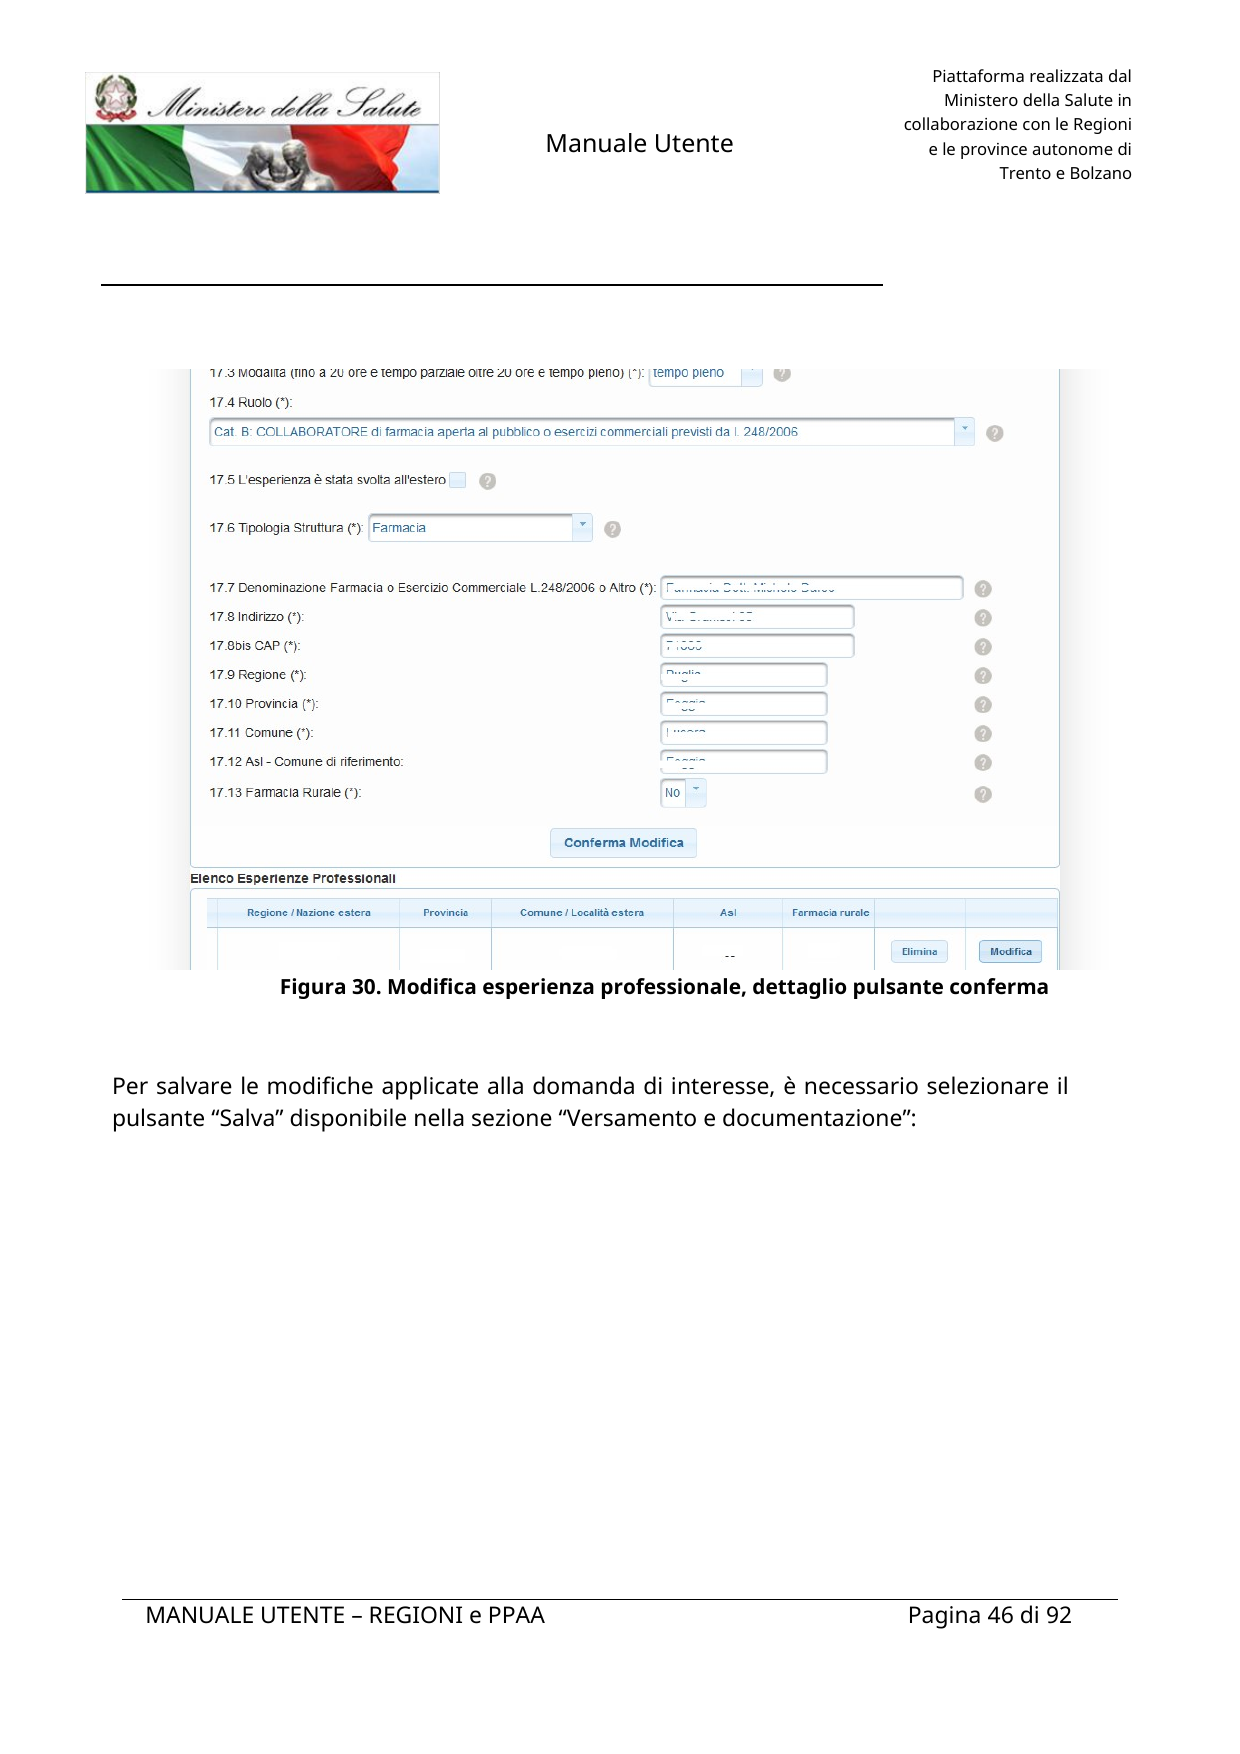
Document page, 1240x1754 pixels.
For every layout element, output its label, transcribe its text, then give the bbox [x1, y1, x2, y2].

text Per salvare le modifiche applicate alla domanda di interesse, è necessario selezionare il pulsante “Salva” disponibile nella sezione “Versamento e documentazione”: [112, 1070, 1069, 1133]
text Figura 30. Modifica esperienza professionale, dettaglio pulsante conferma [112, 972, 1078, 1001]
